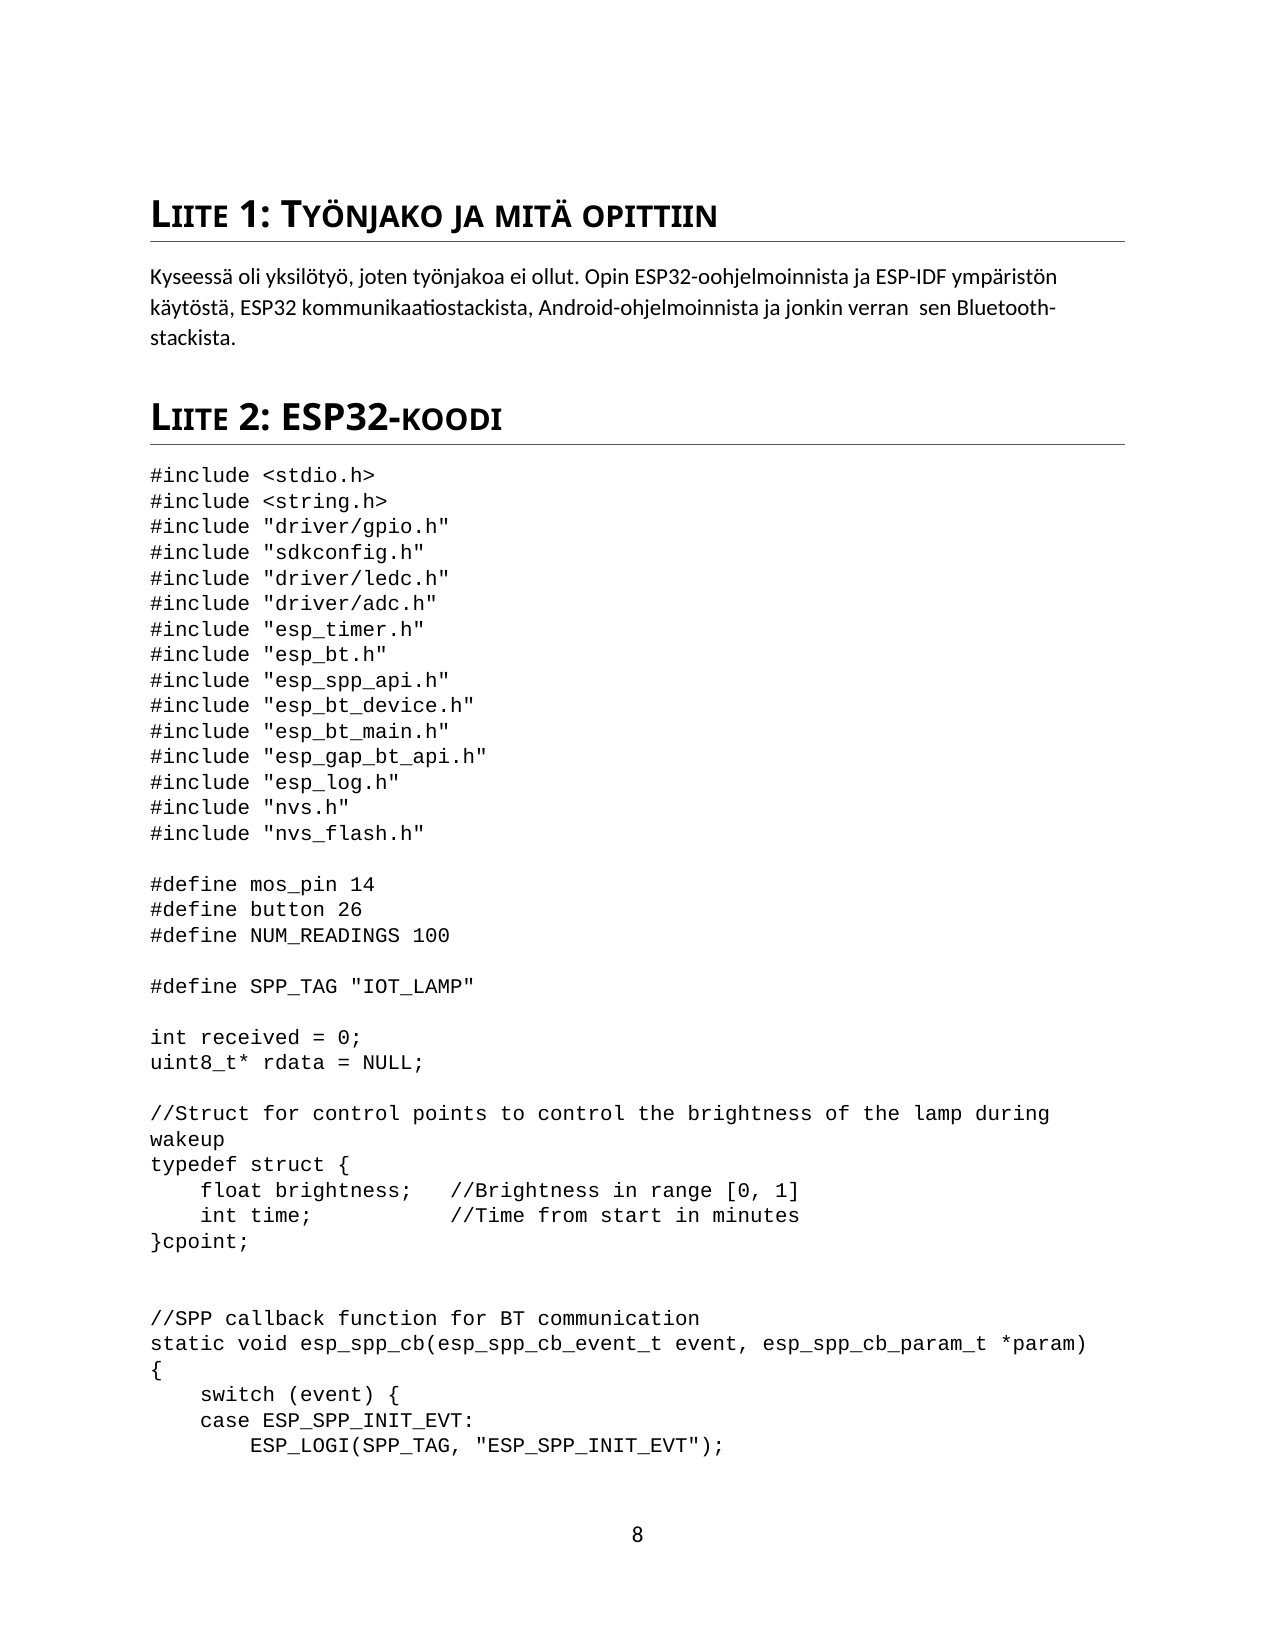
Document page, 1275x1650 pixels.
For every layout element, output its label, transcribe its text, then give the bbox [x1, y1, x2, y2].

text int time; //Time from start in minutes [150, 1206, 1125, 1229]
text uint8_t* rdata = NULL; [150, 1052, 1125, 1076]
text #define NUM_READINGS 100 [150, 925, 1125, 948]
text #include "esp_spp_api.h" [150, 669, 1125, 693]
text #include "sdkconfig.h" [150, 542, 1125, 566]
text #include "esp_log.h" [150, 772, 1125, 795]
text #define mos_pin 14 [150, 874, 1125, 897]
text typedef struct { [150, 1154, 1125, 1178]
text #include "driver/ledc.h" [150, 567, 1125, 591]
text ESP_LOGI(SPP_TAG, "ESP_SPP_INIT_EVT"); [150, 1435, 1125, 1459]
text #define SPP_TAG "IOT_LAMP" [150, 976, 1125, 999]
text //SPP callback function for BT communication [150, 1308, 1125, 1331]
text int received = 0; [150, 1027, 1125, 1051]
text static void esp_spp_cb(esp_spp_cb_event_t event, esp_spp_cb_param_t *param) [150, 1333, 1125, 1357]
subtitle Liite 2: ESP32-koodi [150, 391, 1125, 444]
text Kyseessä oli yksilötyö, joten työnjakoa ei ollut. Opin ESP32-oohjelmoinnista ja ESP-IDF ympäristön käytöstä, ESP32 kommunikaatiostackista, Android-ohjelmoinnista ja jonkin verran sen Bluetooth-stackista. [150, 262, 1125, 351]
text #include "esp_timer.h" [150, 618, 1125, 642]
text #include "esp_bt.h" [150, 644, 1125, 668]
text { [150, 1359, 1125, 1382]
text switch (event) { [150, 1384, 1125, 1408]
text case ESP_SPP_INIT_EVT: [150, 1410, 1125, 1433]
text float brightness; //Brightness in range [0, 1] [150, 1180, 1125, 1204]
text #include "driver/gpio.h" [150, 516, 1125, 540]
text #define button 26 [150, 899, 1125, 923]
text #include "nvs.h" [150, 797, 1125, 821]
text }cpoint; [150, 1231, 1125, 1255]
text #include "esp_bt_device.h" [150, 695, 1125, 719]
text #include "driver/adc.h" [150, 593, 1125, 617]
text #include <string.h> [150, 491, 1125, 514]
text #include "esp_gap_bt_api.h" [150, 746, 1125, 770]
subtitle Liite 1: Työnjako ja mitä opittiin [150, 187, 1125, 241]
text #include "esp_bt_main.h" [150, 721, 1125, 744]
text #include <stdio.h> [150, 465, 1125, 489]
text #include "nvs_flash.h" [150, 823, 1125, 846]
text //Struct for control points to control the brightness of the lamp during wakeup [150, 1103, 1125, 1153]
